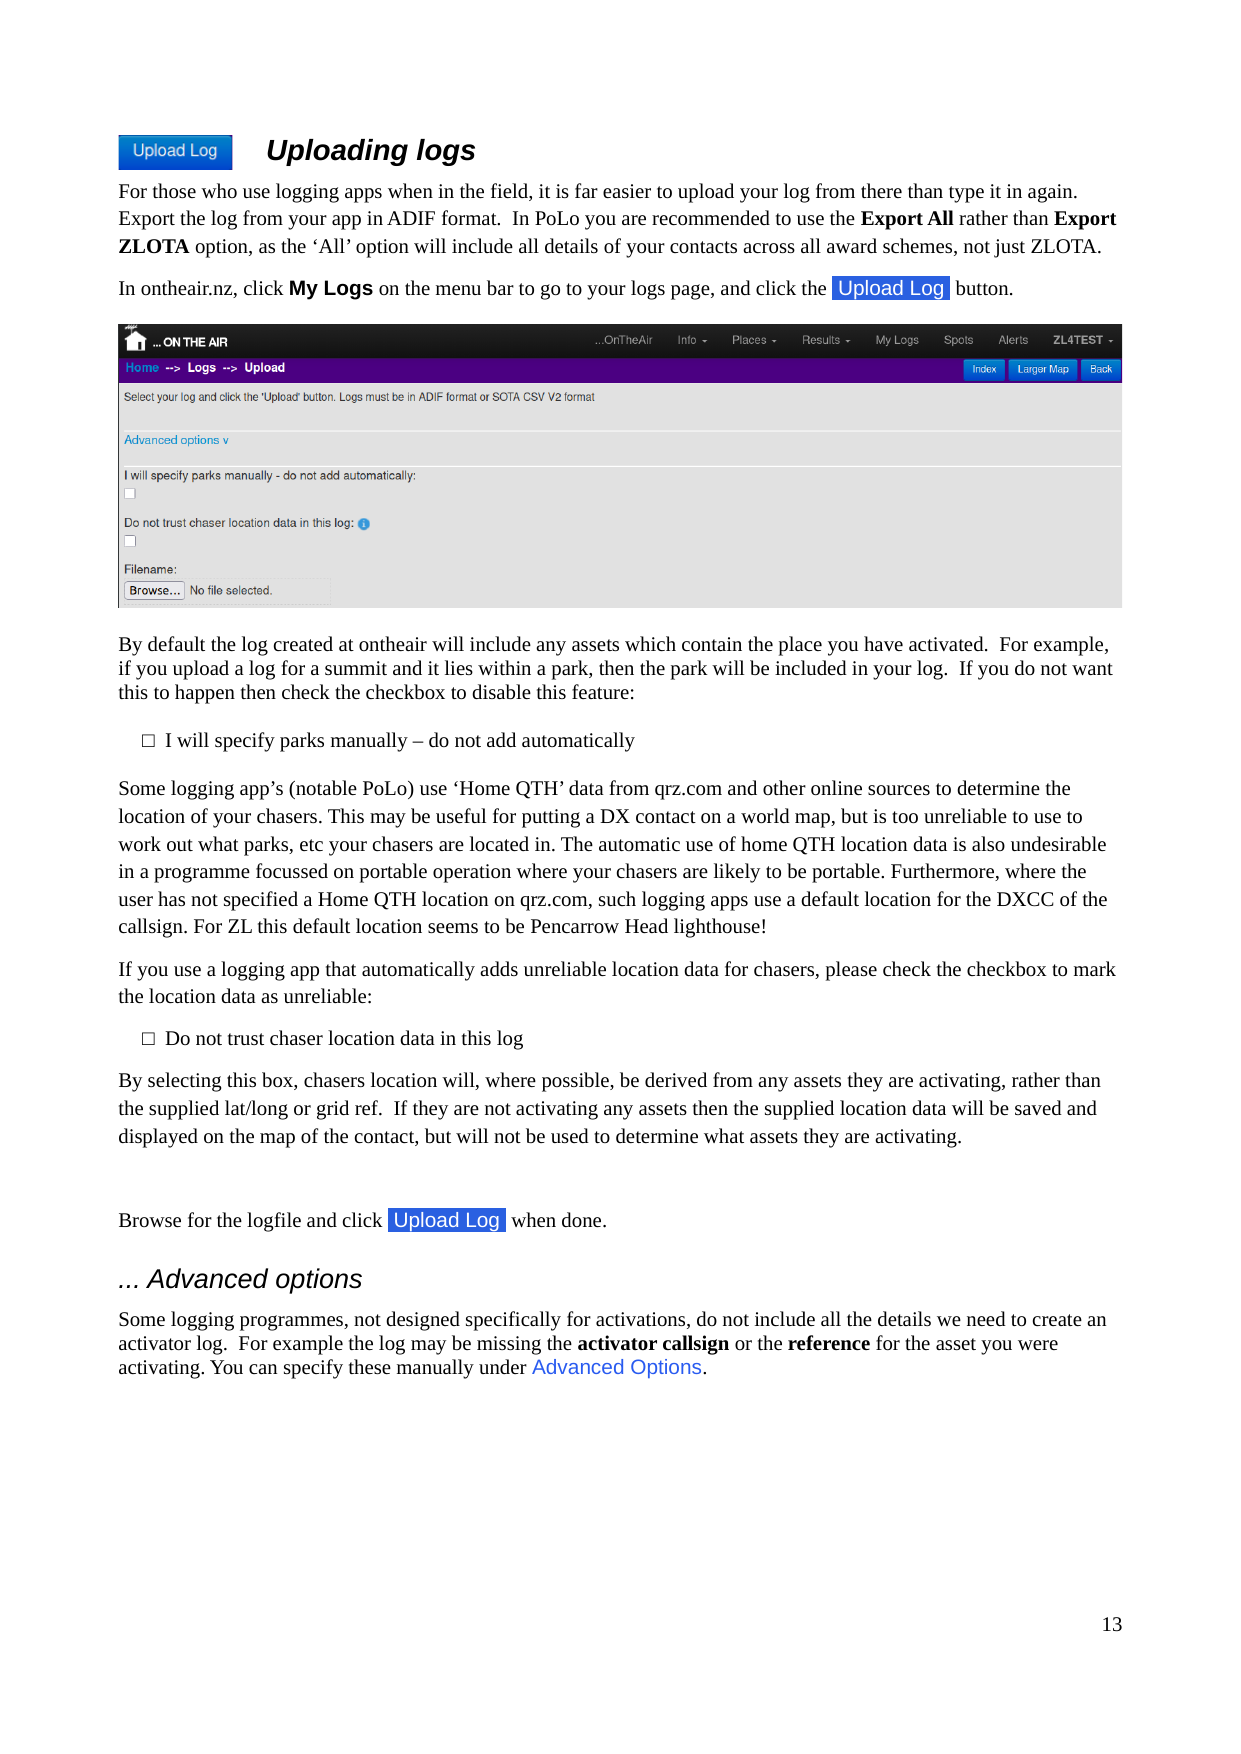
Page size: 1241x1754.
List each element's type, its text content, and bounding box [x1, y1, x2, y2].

picture [118, 324, 1123, 608]
picture [118, 135, 233, 170]
subtitle ... Advanced options [118, 1263, 1122, 1294]
text Browse for the logfile and click Upload Log when done. [118, 1208, 1122, 1232]
text □ Do not trust chaser location data in this log [142, 1026, 1122, 1050]
text By default the log created at ontheair will include any assets which contain the place you have activated. For example, if you upload a log for a summit and it lies within a park, then the park will be included in your log. If you do not want this to happen then check the checkbox to disable this feature: [118, 632, 1122, 704]
text For those who use logging apps when in the field, it is far easier to upload your log from there than type it in again. Export the log from your app in ADIF format. In PoLo you are recommended to use the Export All rather than Export ZLOTA option, as the ‘All’ option will include all details of your contacts across all award schemes, not just ZLOTA. [118, 179, 1122, 258]
text Some logging app’s (notable PoLo) use ‘Home QTH’ data from qrz.com and other online sources to determine the location of your chasers. This may be useful for putting a DX contact on a world map, but is too unreliable to use to work out what parks, etc your chasers are located in. The automatic use of home QTH location data is also undesirable in a programme focussed on portable operation where your chasers are likely to be portable. Furthermore, where the user has not specified a Home QTH location on qrz.com, such logging apps use a default location for the DXCC of the callsign. For ZL this default location seems to be Pencarrow Head lighthouse! [118, 776, 1122, 938]
text □ I will specify parks manually – do not add automatically [142, 728, 1122, 752]
text Some logging programmes, not designed specifically for activations, do not include all the details we need to create an activator log. For example the log may be missing the activator callsign or the reference for the asset you were activating. You can specify these manually under Advanced Options. [118, 1307, 1122, 1379]
text By selecting this box, chasers location will, where possible, be derived from any assets they are activating, rather than the supplied lat/long or grid ref. If they are not activating any assets then the supplied location data will be saved and displayed on the map of the contact, but will not be used to determine what assets they are activating. [118, 1068, 1122, 1148]
text If you use a logging app that automatically adds unreliable location data for chasers, please check the checkbox to mark the location data as unreliable: [118, 956, 1122, 1008]
subtitle Uploading logs [118, 133, 1122, 166]
text In ontheair.nz, click My Logs on the menu bar to go to your logs page, and click the Upload Log button. [118, 276, 1122, 300]
